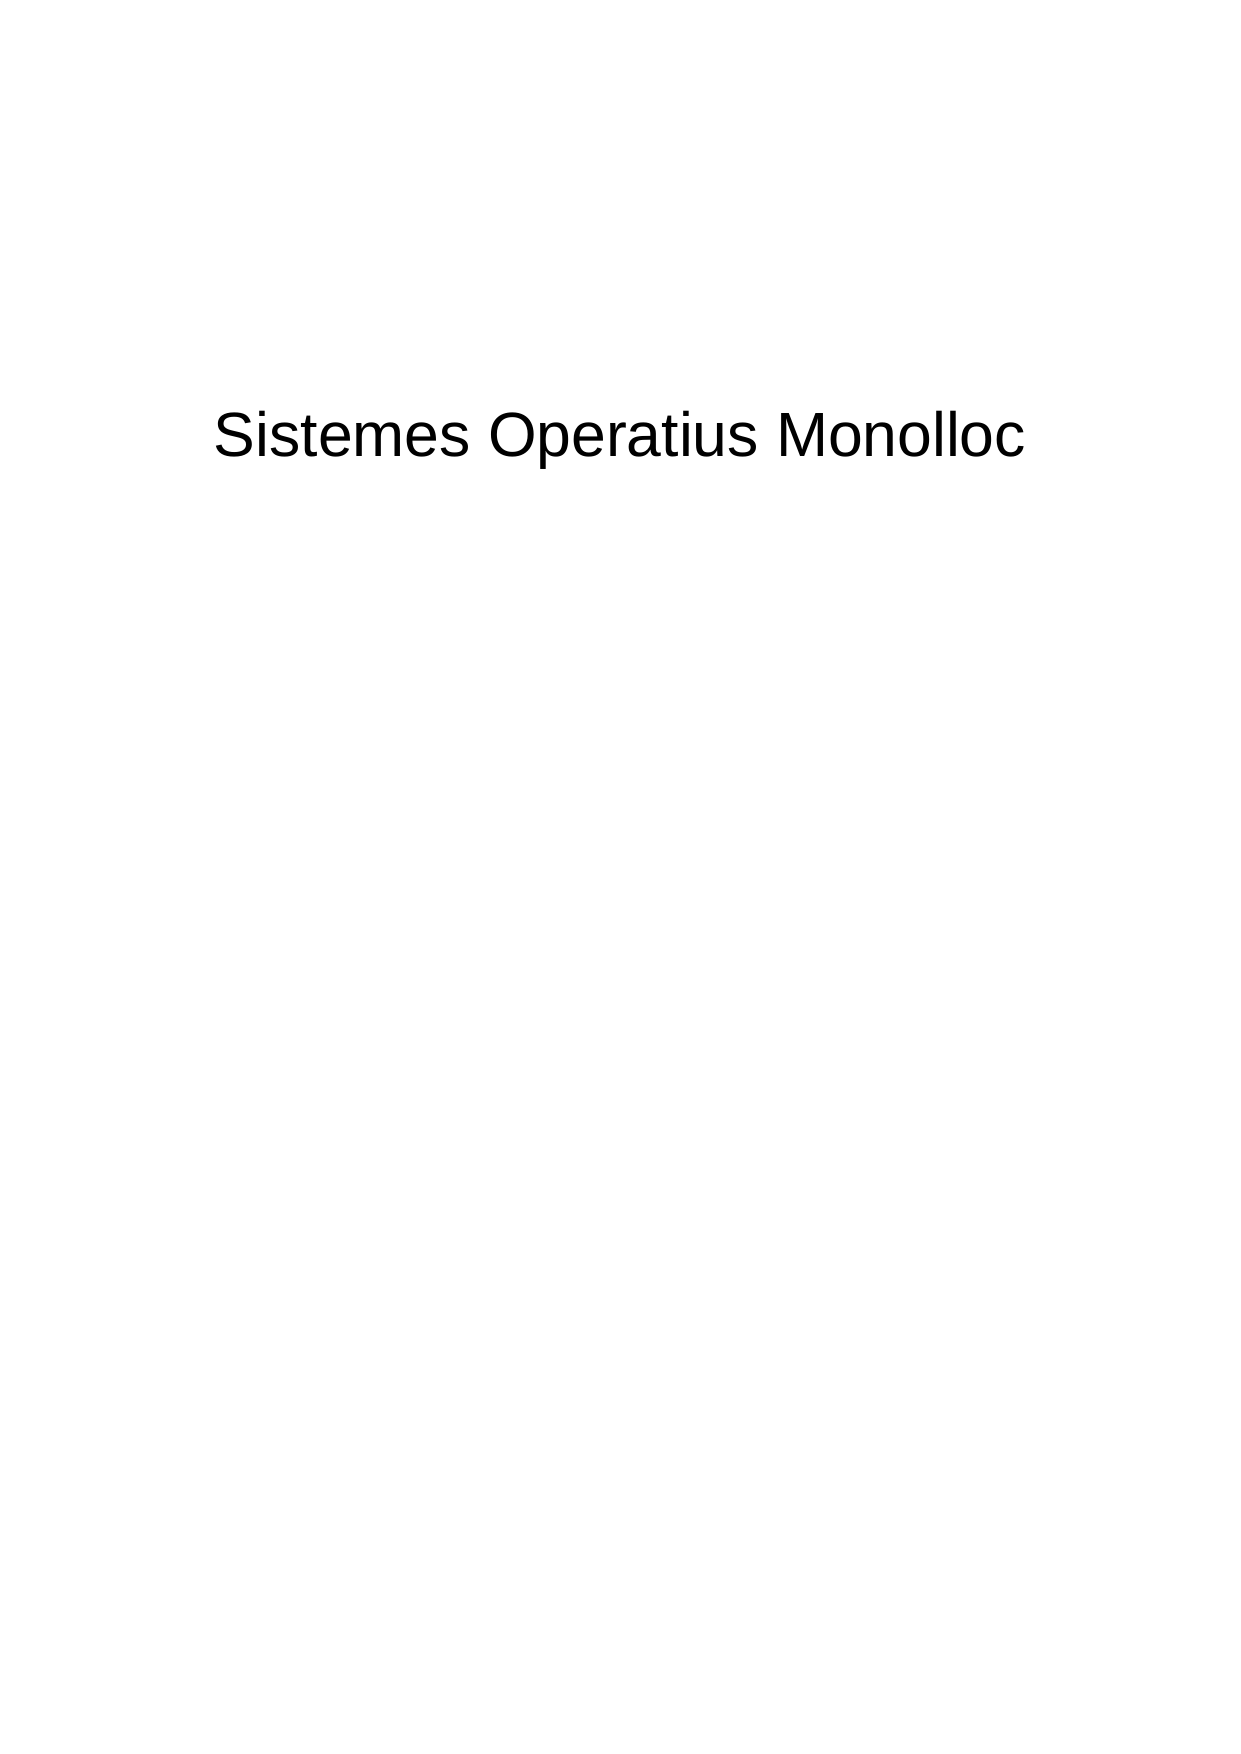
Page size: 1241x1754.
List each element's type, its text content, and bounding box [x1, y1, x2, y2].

text Sistemes Operatius Monolloc [150, 398, 1090, 470]
